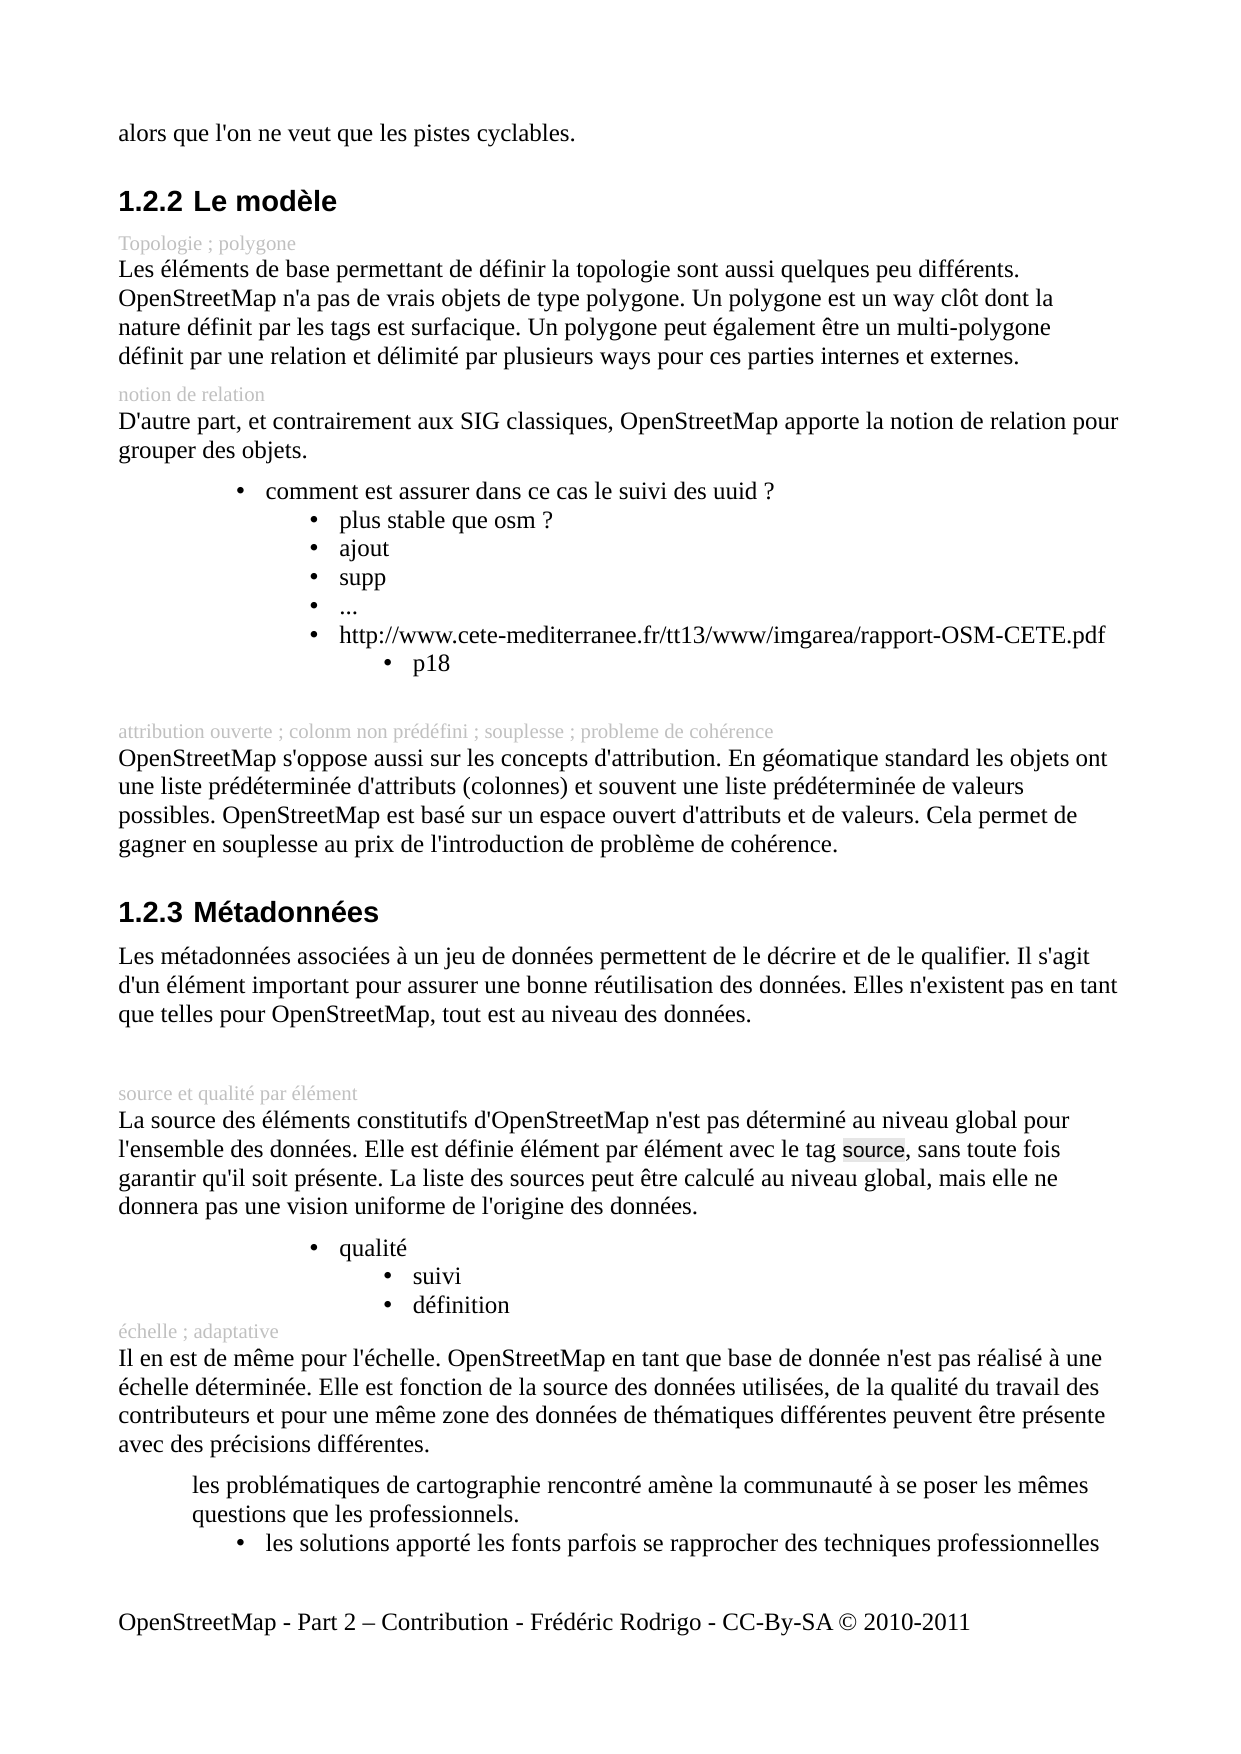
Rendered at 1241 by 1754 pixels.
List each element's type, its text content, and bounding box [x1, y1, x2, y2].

subtitle Métadonnées [118, 895, 1122, 929]
list plus stable que osm ? [309, 505, 1122, 533]
list ajout [309, 533, 1122, 562]
list les problématiques de cartographie rencontré amène la communauté à se poser les mêmes questions que les professionnels. [162, 1471, 1122, 1528]
list les solutions apporté les fonts parfois se rapprocher des techniques professionnelles [236, 1528, 1122, 1557]
list qualité [309, 1233, 1122, 1261]
text Il en est de même pour l'échelle. OpenStreetMap en tant que base de donnée n'est pas réalisé à une échelle déterminée. Elle est fonction de la source des données utilisées, de la qualité du travail des contributeurs et pour une même zone des données de thématiques différentes peuvent être présente avec des précisions différentes. [118, 1343, 1122, 1458]
text échelle ; adaptative [118, 1319, 1122, 1343]
list p18 [383, 648, 1122, 677]
list comment est assurer dans ce cas le suivi des uuid ? [236, 476, 1122, 505]
text D'autre part, et contrairement aux SIG classiques, OpenStreetMap apporte la notion de relation pour grouper des objets. [118, 406, 1122, 463]
list http://www.cete-mediterranee.fr/tt13/www/imgarea/rapport-OSM-CETE.pdf [309, 620, 1122, 648]
list ... [309, 591, 1122, 620]
text La source des éléments constitutifs d'OpenStreetMap n'est pas déterminé au niveau global pour l'ensemble des données. Elle est définie élément par élément avec le tag source, sans toute fois garantir qu'il soit présente. La liste des sources peut être calculé au niveau global, mais elle ne donnera pas une vision uniforme de l'origine des données. [118, 1105, 1122, 1220]
list suivi [383, 1261, 1122, 1290]
list définition [383, 1290, 1122, 1319]
text notion de relation [118, 382, 1122, 406]
text attribution ouverte ; colonm non prédéfini ; souplesse ; probleme de cohérence [118, 718, 1122, 743]
text Les métadonnées associées à un jeu de données permettent de le décrire et de le qualifier. Il s'agit d'un élément important pour assurer une bonne réutilisation des données. Elles n'existent pas en tant que telles pour OpenStreetMap, tout est au niveau des données. [118, 941, 1122, 1027]
list supp [309, 562, 1122, 591]
text Les éléments de base permettant de définir la topologie sont aussi quelques peu différents. OpenStreetMap n'a pas de vrais objets de type polygone. Un polygone est un way clôt dont la nature définit par les tags est surfacique. Un polygone peut également être un multi-polygone définit par une relation et délimité par plusieurs ways pour ces parties internes et externes. [118, 254, 1122, 369]
text Topologie ; polygone [118, 230, 1122, 254]
subtitle Le modèle [118, 184, 1122, 218]
text OpenStreetMap s'oppose aussi sur les concepts d'attribution. En géomatique standard les objets ont une liste prédéterminée d'attributs (colonnes) et souvent une liste prédéterminée de valeurs possibles. OpenStreetMap est basé sur un espace ouvert d'attributs et de valeurs. Cela permet de gagner en souplesse au prix de l'introduction de problème de cohérence. [118, 743, 1122, 858]
text alors que l'on ne veut que les pistes cyclables. [118, 118, 1122, 147]
text source et qualité par élément [118, 1081, 1122, 1105]
